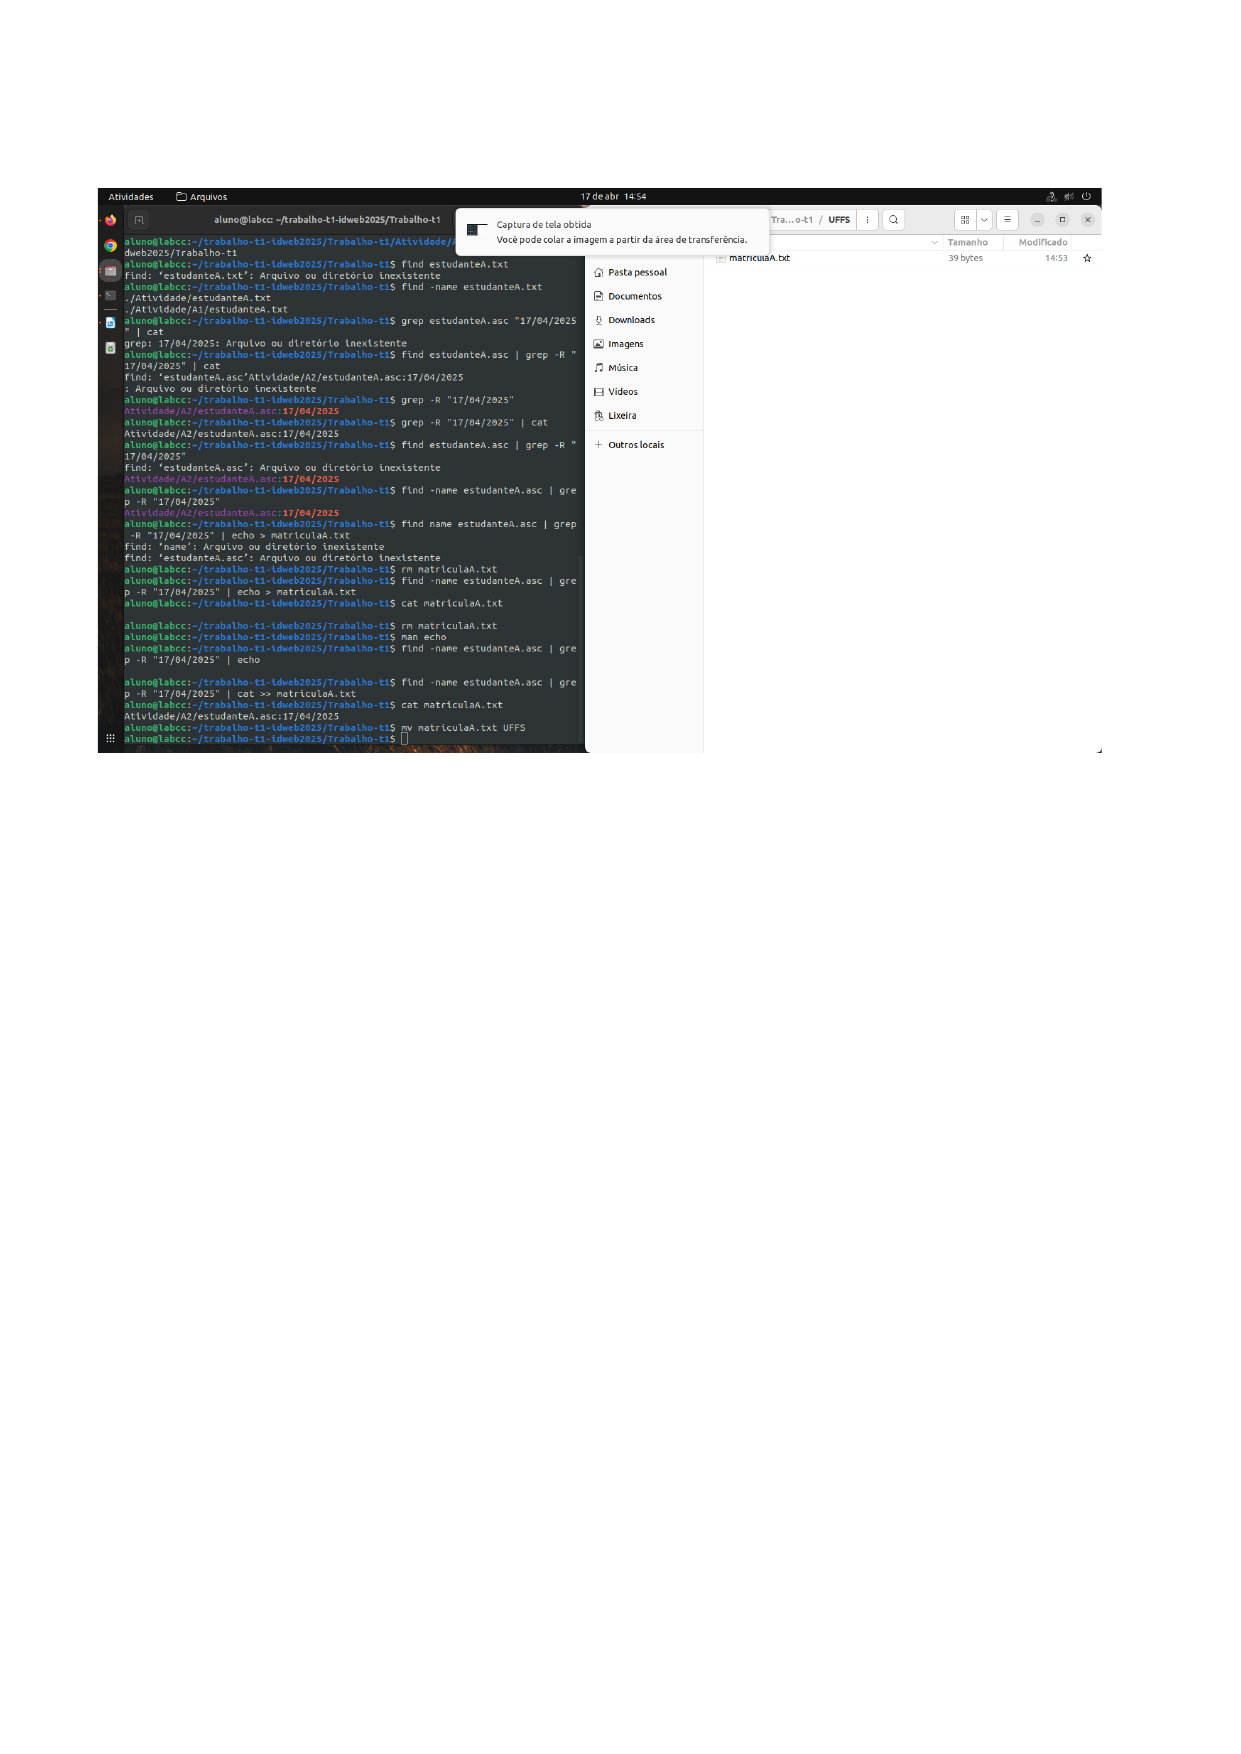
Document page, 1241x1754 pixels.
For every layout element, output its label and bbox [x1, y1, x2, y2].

picture [97, 188, 1102, 753]
